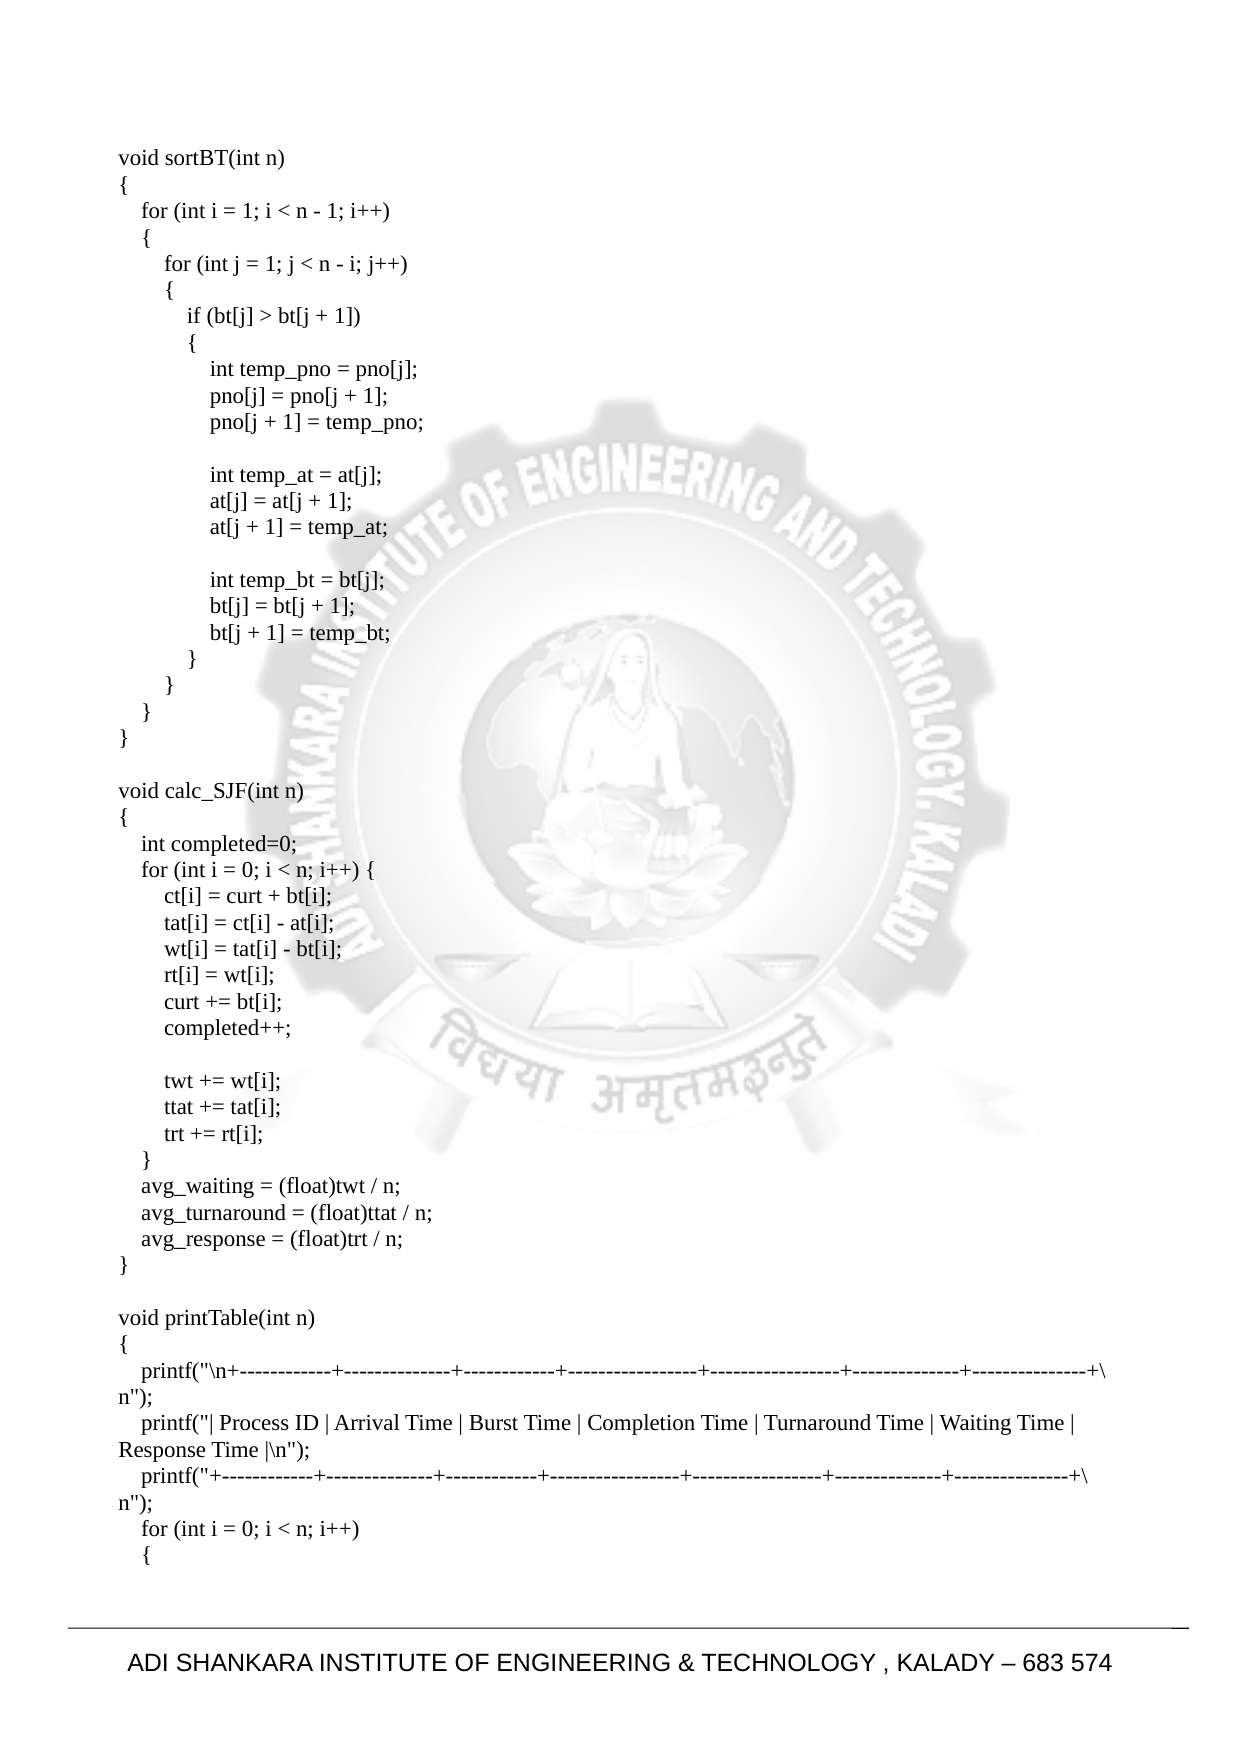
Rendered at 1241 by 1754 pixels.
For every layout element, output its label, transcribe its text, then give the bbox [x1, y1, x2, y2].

text void sortBT(int n) { for (int i = 1; i < n - 1; i++) { for (int j = 1; j < n - i; j++) { if (bt[j] > bt[j + 1]) { int temp_pno = pno[j]; pno[j] = pno[j + 1]; pno[j + 1] = temp_pno; int temp_at = at[j]; at[j] = at[j + 1]; at[j + 1] = temp_at; int temp_bt = bt[j]; bt[j] = bt[j + 1]; bt[j + 1] = temp_bt; } } } } void calc_SJF(int n) { int completed=0; for (int i = 0; i < n; i++) { ct[i] = curt + bt[i]; tat[i] = ct[i] - at[i]; wt[i] = tat[i] - bt[i]; rt[i] = wt[i]; curt += bt[i]; completed++; twt += wt[i]; ttat += tat[i]; trt += rt[i]; } avg_waiting = (float)twt / n; avg_turnaround = (float)ttat / n; avg_response = (float)trt / n; } void printTable(int n) { printf("\n+------------+--------------+------------+-----------------+-----------------+--------------+---------------+\n"); printf("| Process ID | Arrival Time | Burst Time | Completion Time | Turnaround Time | Waiting Time | Response Time |\n"); printf("+------------+--------------+------------+-----------------+-----------------+--------------+---------------+\n"); for (int i = 0; i < n; i++) { [118, 118, 1122, 1568]
